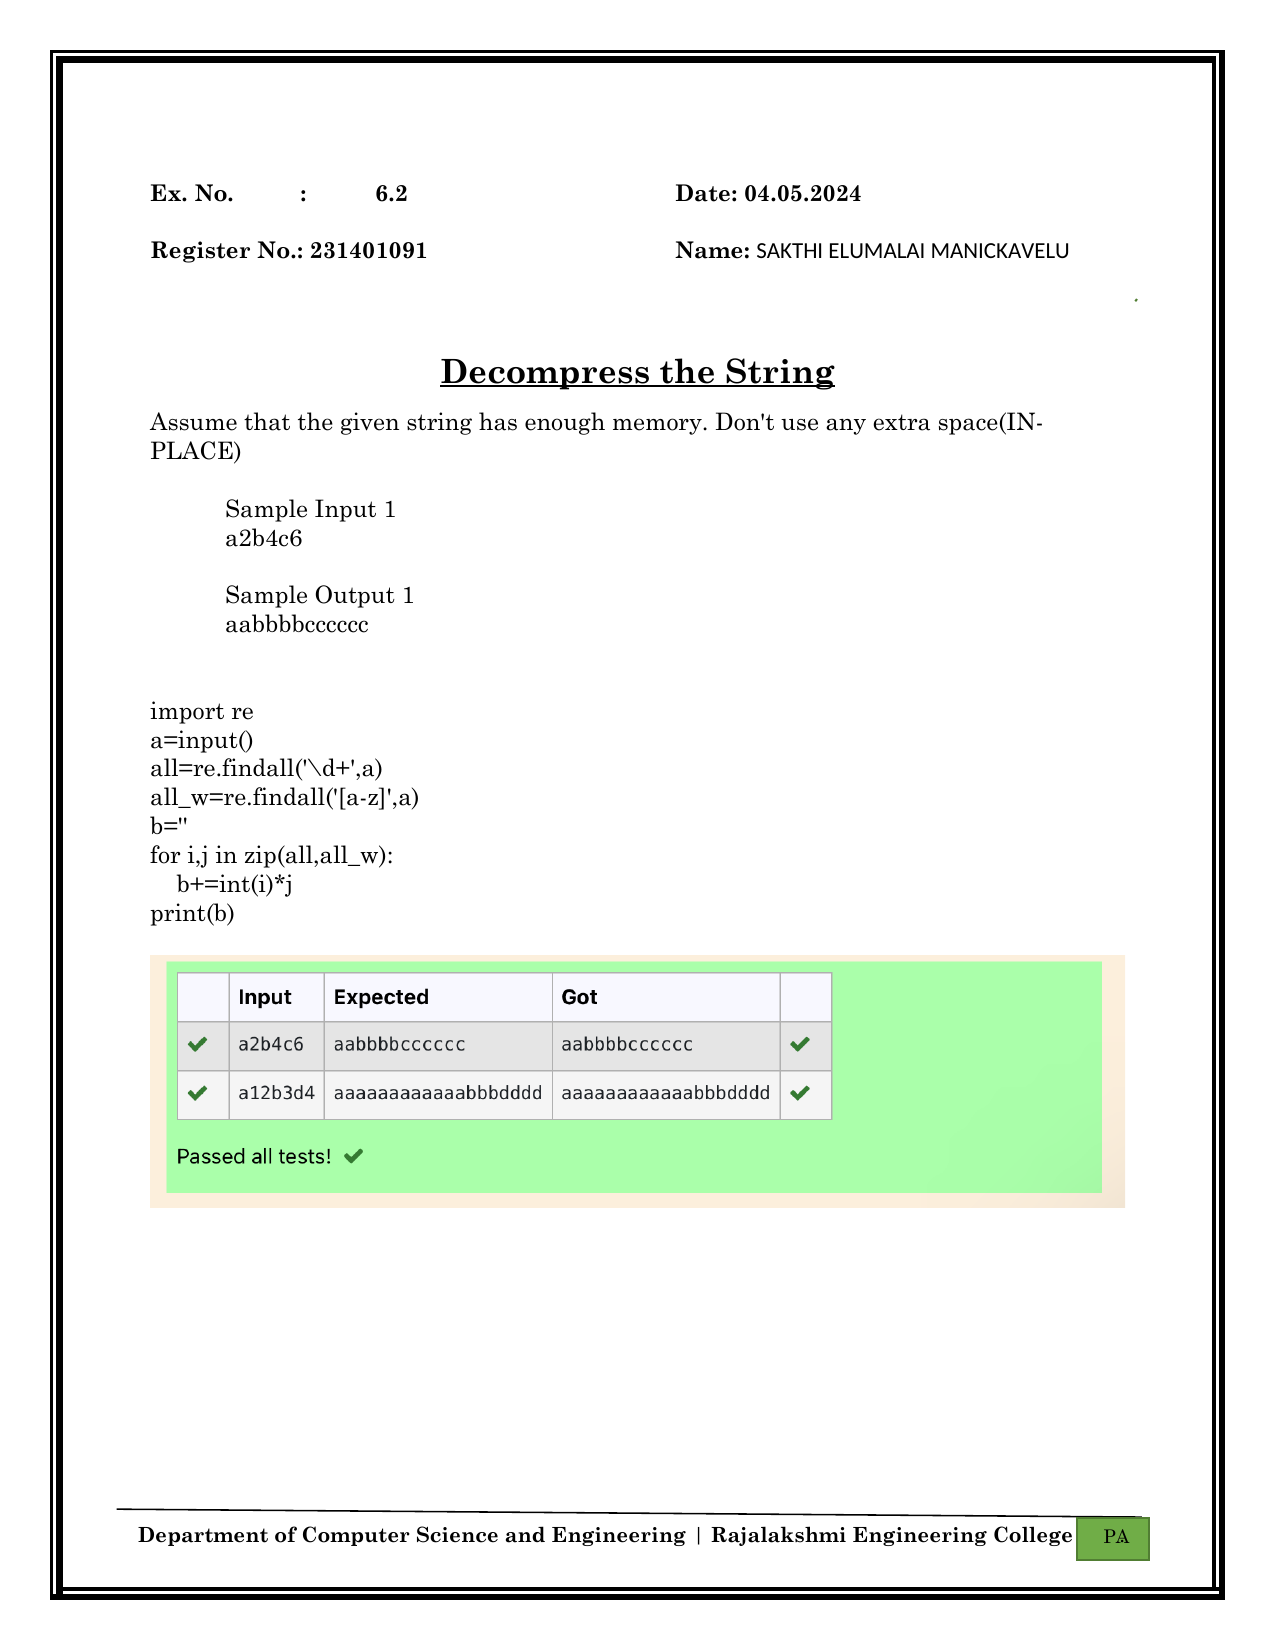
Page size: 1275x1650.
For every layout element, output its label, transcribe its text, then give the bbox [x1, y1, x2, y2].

text import re [150, 696, 1125, 724]
text a=input() [150, 724, 1125, 753]
text print(b) [150, 897, 1125, 926]
text Ex. No. : 6.2 Date: 04.05.2024 [150, 179, 1125, 207]
text Assume that the given string has enough memory. Don't use any extra space(IN-PLACE) [150, 407, 1125, 465]
text for i,j in zip(all,all_w): [150, 840, 1125, 869]
text Sample Input 1 [225, 493, 1125, 522]
text aabbbbcccccc [225, 609, 1125, 638]
text Register No.: 231401091 Name: SAKTHI ELUMALAI MANICKAVELU [150, 236, 1125, 264]
picture [150, 955, 1125, 1208]
text all_w=re.findall('[a-z]',a) [150, 782, 1125, 811]
text Sample Output 1 [225, 580, 1125, 609]
text all=re.findall('\d+',a) [150, 753, 1125, 782]
text a2b4c6 [225, 522, 1125, 551]
text Decompress the String [150, 350, 1125, 390]
text b+=int(i)*j [150, 869, 1125, 897]
text b='' [150, 811, 1125, 840]
